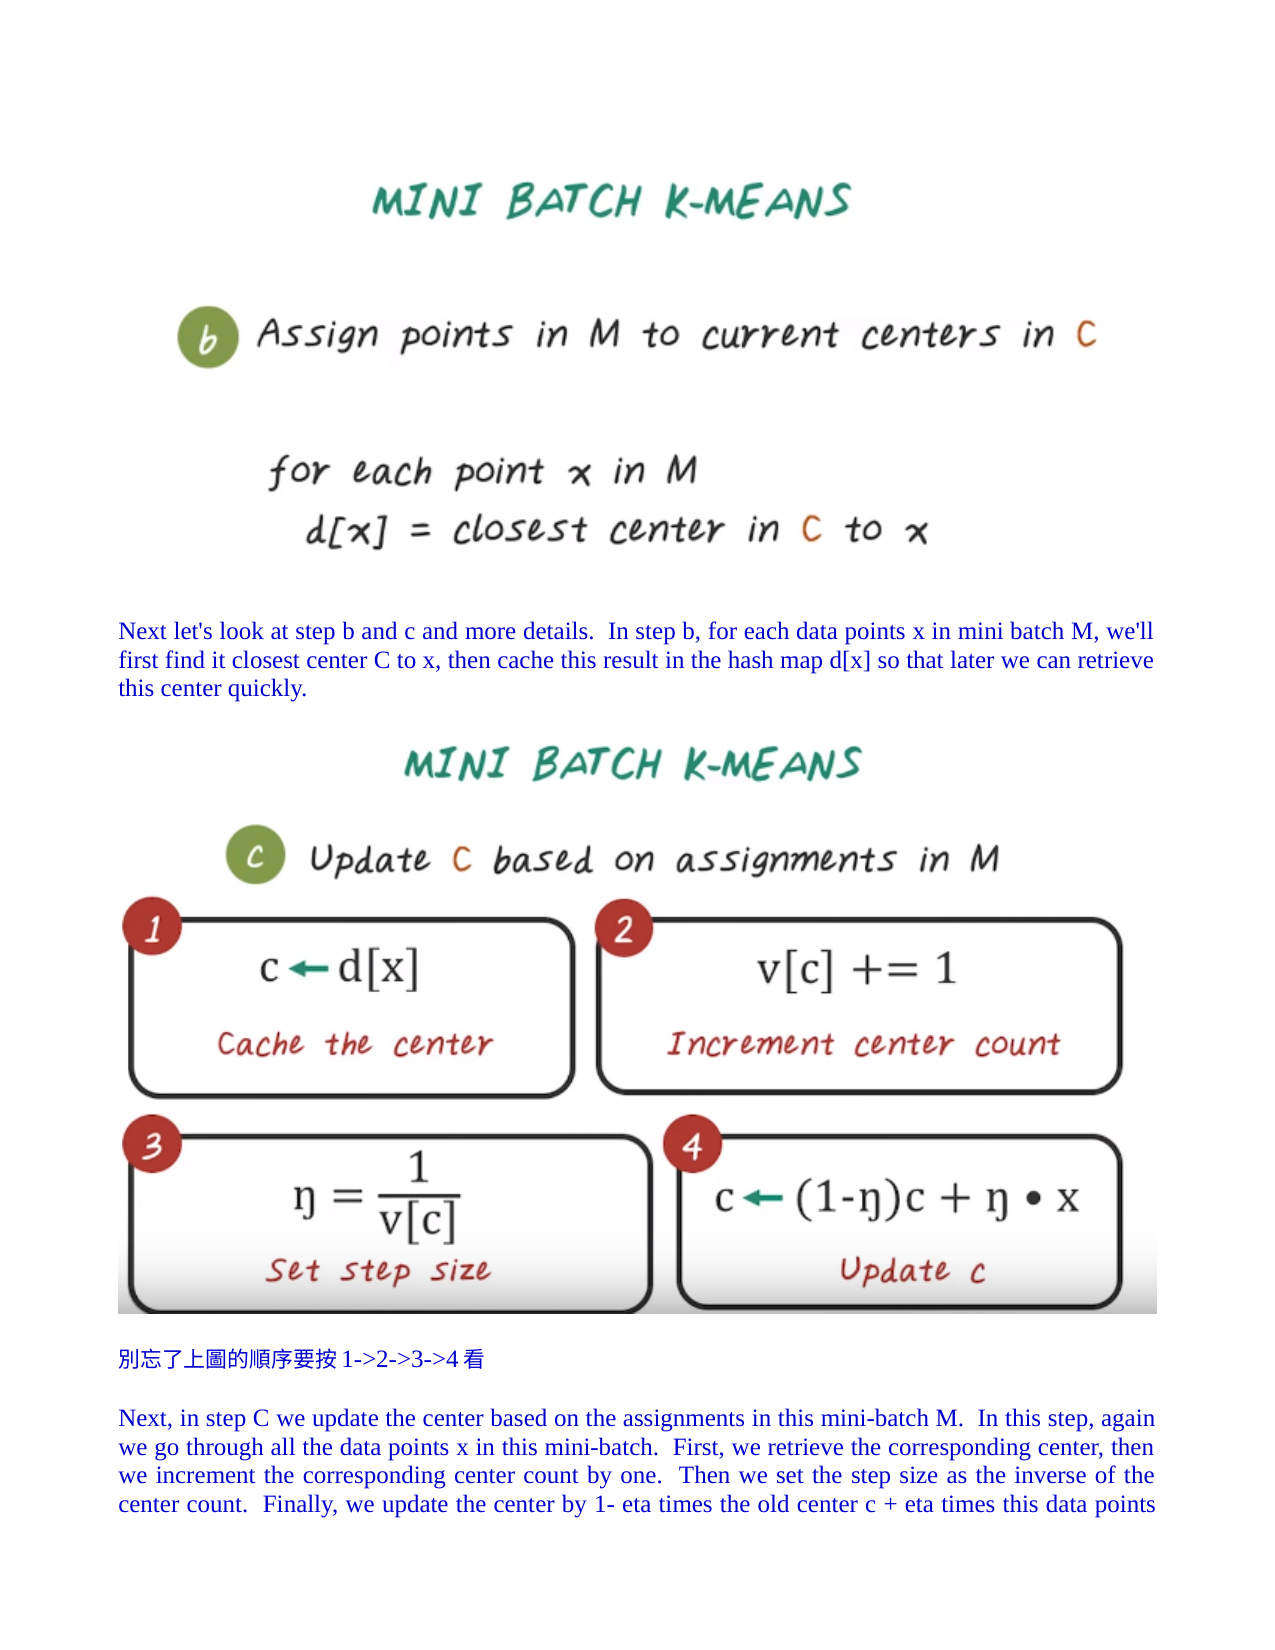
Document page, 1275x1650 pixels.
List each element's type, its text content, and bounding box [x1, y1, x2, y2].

text 別忘了上圖的順序要按1->2->3->4看 [118, 1342, 1157, 1374]
picture [140, 175, 1135, 559]
picture [118, 731, 1157, 1314]
text Next let's look at step b and c and more details. In step b, for each data points x in mini batch M, we'll first find it closest center C to x, then cache this result in the hash map d[x] so that later we can retrieve this center quickly. [118, 616, 1157, 702]
text Next, in step C we update the center based on the assignments in this mini-batch M. In this step, again we go through all the data points x in this mini-batch. First, we retrieve the corresponding center, then we increment the corresponding center count by one. Then we set the step size as the inverse of the center count. Finally, we update the center by 1- eta times the old center c + eta times this data points [118, 1403, 1157, 1518]
